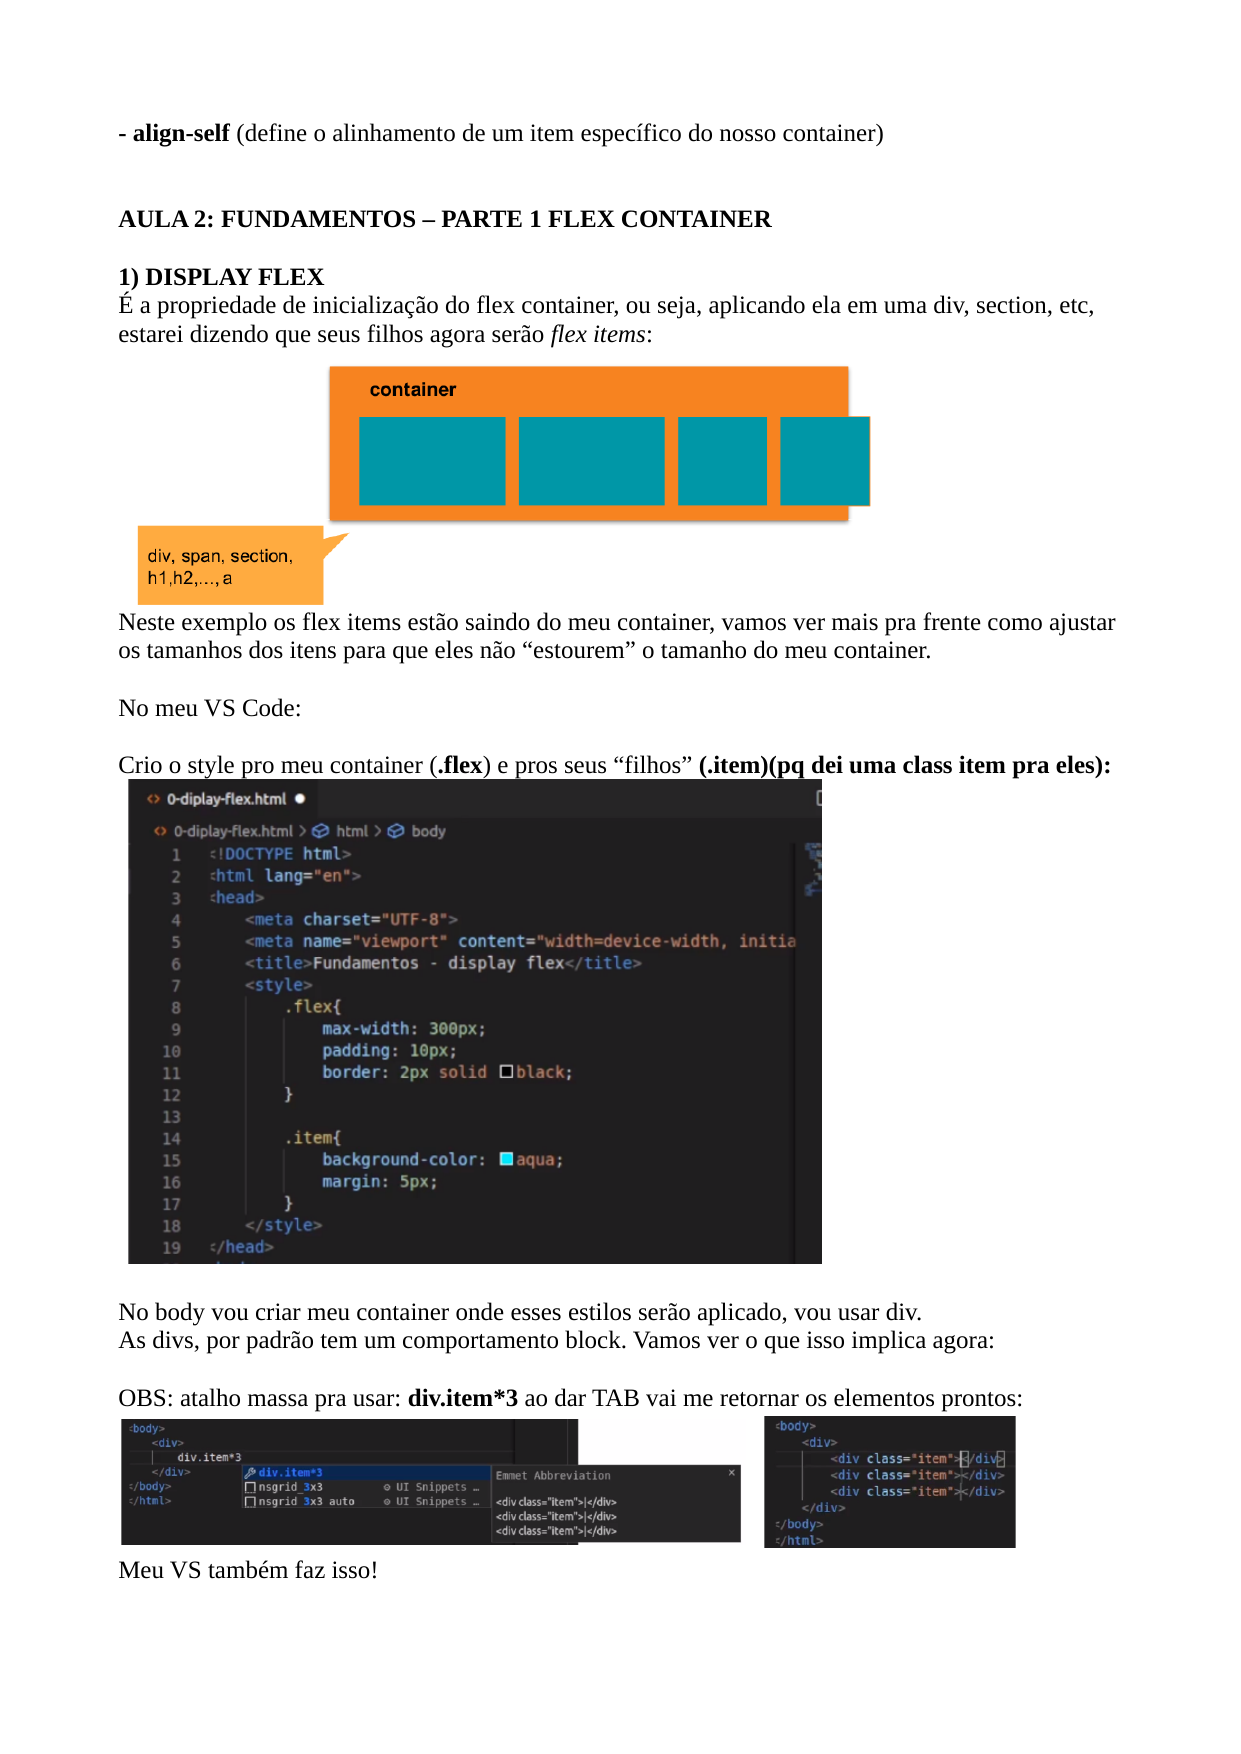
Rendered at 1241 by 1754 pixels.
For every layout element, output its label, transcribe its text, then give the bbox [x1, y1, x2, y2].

text Neste exemplo os flex items estão saindo do meu container, vamos ver mais pra frente como ajustar os tamanhos dos itens para que eles não “estourem” o tamanho do meu container. [118, 607, 1122, 664]
text No body vou criar meu container onde esses estilos serão aplicado, vou usar div. [118, 1297, 1122, 1326]
text É a propriedade de inicialização do flex container, ou seja, aplicando ela em uma div, section, etc, estarei dizendo que seus filhos agora serão flex items: [118, 291, 1122, 348]
text As divs, por padrão tem um comportamento block. Vamos ver o que isso implica agora: [118, 1326, 1122, 1354]
text 1) DISPLAY FLEX [118, 262, 1122, 291]
text Crio o style pro meu container (.flex) e pros seus “filhos” (.item)(pq dei uma class item pra eles): [118, 751, 1122, 779]
text AULA 2: FUNDAMENTOS – PARTE 1 FLEX CONTAINER [118, 204, 1122, 233]
text No meu VS Code: [118, 693, 1122, 722]
picture [128, 779, 822, 1264]
text OBS: atalho massa pra usar: div.item*3 ao dar TAB vai me retornar os elementos prontos: [118, 1383, 1122, 1412]
text Meu VS também faz isso! [118, 1556, 1122, 1584]
picture [764, 1416, 1016, 1548]
picture [121, 1419, 746, 1545]
text - align-self (define o alinhamento de um item específico do nosso container) [118, 118, 1122, 147]
picture [118, 348, 886, 605]
